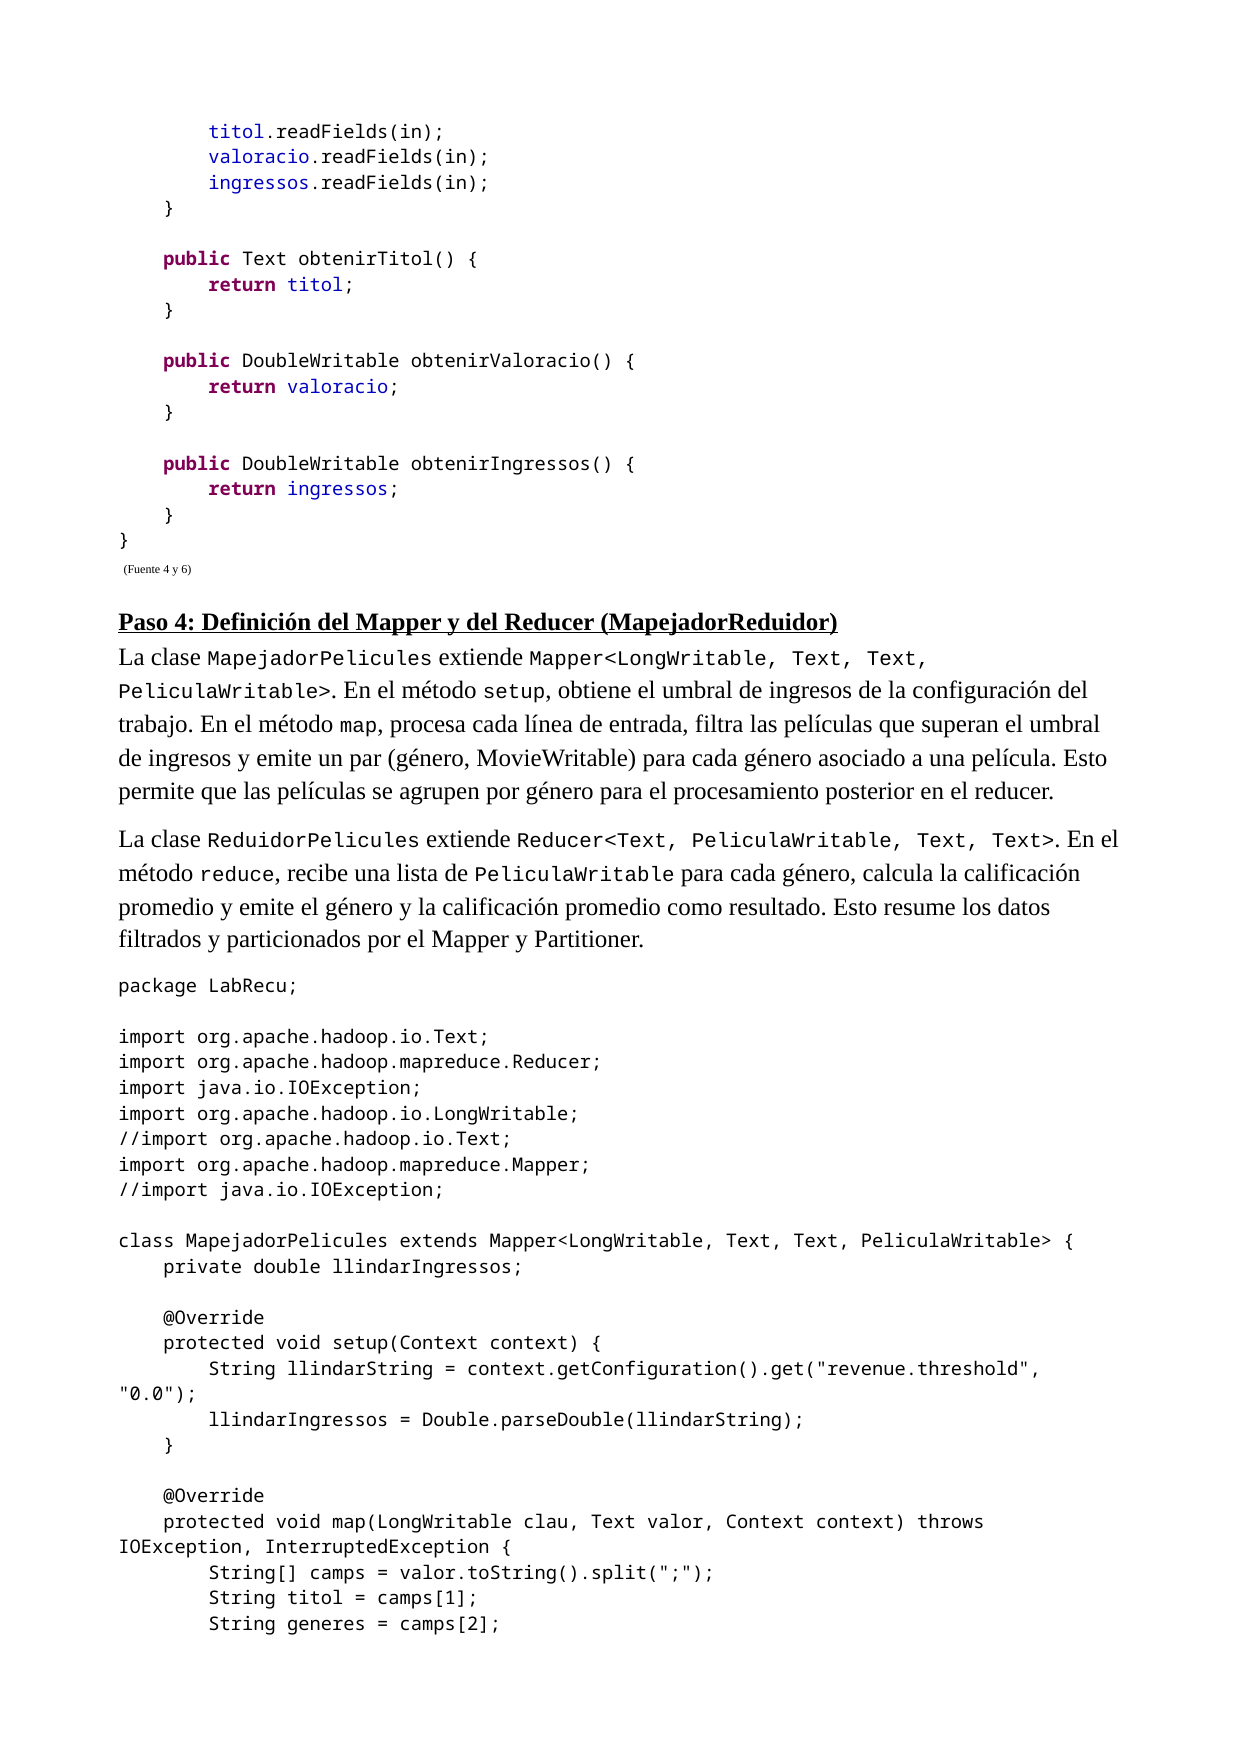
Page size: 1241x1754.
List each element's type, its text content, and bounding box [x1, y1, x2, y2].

text private double llindarIngressos; [118, 1253, 1122, 1278]
text import org.apache.hadoop.io.LongWritable; [118, 1100, 1122, 1125]
text String[] camps = valor.toString().split(";"); [118, 1559, 1122, 1585]
text String titol = camps[1]; [118, 1585, 1122, 1610]
text public Text obtenirTitol() { [118, 246, 1122, 271]
text La clase ReduidorPelicules extiende Reducer<Text, PeliculaWritable, Text, Text>. En el método reduce, recibe una lista de PeliculaWritable para cada género, calcula la calificación promedio y emite el género y la calificación promedio como resultado. Esto resume los datos filtrados y particionados por el Mapper y Partitioner. [118, 824, 1122, 953]
text import org.apache.hadoop.io.Text; [118, 1023, 1122, 1049]
text } [118, 297, 1122, 322]
text (Fuente 4 y 6) [118, 552, 1122, 576]
text import java.io.IOException; [118, 1074, 1122, 1100]
text } [118, 501, 1122, 526]
text public DoubleWritable obtenirValoracio() { [118, 348, 1122, 373]
text } [118, 399, 1122, 424]
text } [118, 1432, 1122, 1457]
text } [118, 195, 1122, 220]
text return ingressos; [118, 475, 1122, 501]
text @Override [118, 1483, 1122, 1508]
text import org.apache.hadoop.mapreduce.Reducer; [118, 1049, 1122, 1074]
text ingressos.readFields(in); [118, 169, 1122, 195]
text llindarIngressos = Double.parseDouble(llindarString); [118, 1406, 1122, 1432]
text class MapejadorPelicules extends Mapper<LongWritable, Text, Text, PeliculaWritable> { [118, 1227, 1122, 1253]
text return valoracio; [118, 373, 1122, 399]
text public DoubleWritable obtenirIngressos() { [118, 450, 1122, 475]
text protected void setup(Context context) { [118, 1329, 1122, 1355]
text import org.apache.hadoop.mapreduce.Mapper; [118, 1151, 1122, 1176]
text } [118, 526, 1122, 552]
text return titol; [118, 271, 1122, 297]
text La clase MapejadorPelicules extiende Mapper<LongWritable, Text, Text, PeliculaWritable>. En el método setup, obtiene el umbral de ingresos de la configuración del trabajo. En el método map, procesa cada línea de entrada, filtra las películas que superan el umbral de ingresos y emite un par (género, MovieWritable) para cada género asociado a una película. Esto permite que las películas se agrupen por género para el procesamiento posterior en el reducer. [118, 642, 1122, 805]
text package LabRecu; [118, 972, 1122, 998]
text titol.readFields(in); [118, 118, 1122, 144]
text //import java.io.IOException; [118, 1176, 1122, 1202]
text valoracio.readFields(in); [118, 144, 1122, 169]
text protected void map(LongWritable clau, Text valor, Context context) throws IOException, InterruptedException { [118, 1508, 1122, 1559]
text @Override [118, 1304, 1122, 1329]
subtitle Paso 4: Definición del Mapper y del Reducer (MapejadorReduidor) [118, 607, 1122, 635]
text String generes = camps[2]; [118, 1610, 1122, 1636]
text //import org.apache.hadoop.io.Text; [118, 1125, 1122, 1151]
text String llindarString = context.getConfiguration().get("revenue.threshold", "0.0"); [118, 1355, 1122, 1406]
